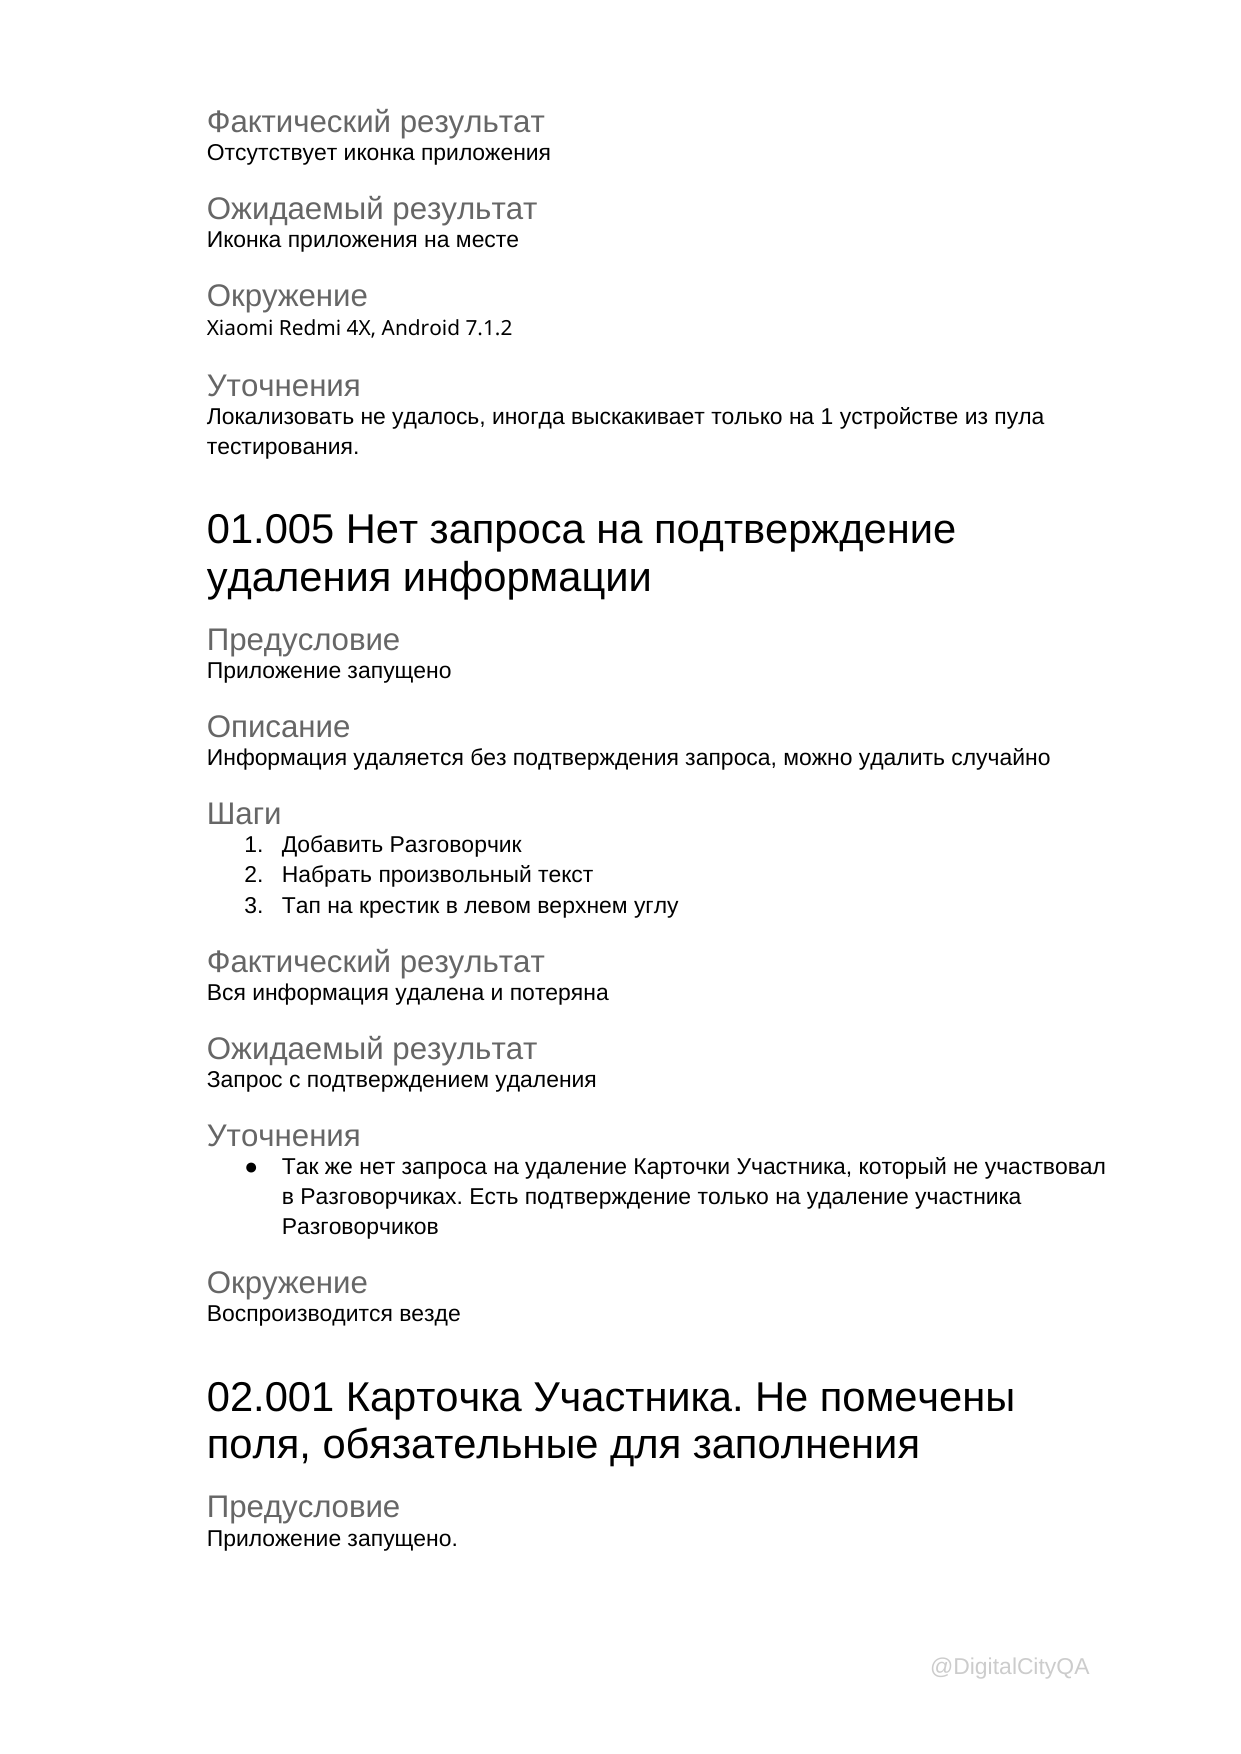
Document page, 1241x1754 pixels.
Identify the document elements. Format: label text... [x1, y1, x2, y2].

text Воспроизводится везде [207, 1300, 1122, 1326]
list Так же нет запроса на удаление Карточки Участника, который не участвовал в Разговорчиках. Есть подтверждение только на удаление участника Разговорчиков [244, 1153, 1122, 1239]
subtitle 02.001 Карточка Участника. Не помечены поля, обязательные для заполнения [207, 1372, 1122, 1468]
subtitle Окружение [207, 277, 1122, 313]
list Тап на крестик в левом верхнем углу [244, 892, 1122, 918]
text Локализовать не удалось, иногда выскакивает только на 1 устройстве из пула тестирования. [207, 403, 1122, 459]
subtitle Предусловие [207, 621, 1122, 657]
text Xiaomi Redmi 4X, Android 7.1.2 [207, 313, 1122, 342]
text Вся информация удалена и потеряна [207, 979, 1122, 1005]
text Иконка приложения на месте [207, 226, 1122, 253]
subtitle Предусловие [207, 1488, 1122, 1524]
list Набрать произвольный текст [244, 861, 1122, 888]
text Приложение запущено. [207, 1524, 1122, 1551]
subtitle Фактический результат [207, 103, 1122, 139]
subtitle 01.005 Нет запроса на подтверждение удаления информации [207, 505, 1122, 601]
subtitle Окружение [207, 1264, 1122, 1300]
subtitle Ожидаемый результат [207, 1030, 1122, 1066]
subtitle Описание [207, 708, 1122, 744]
subtitle Фактический результат [207, 943, 1122, 979]
subtitle Уточнения [207, 1117, 1122, 1153]
text Запрос с подтверждением удаления [207, 1066, 1122, 1092]
list Добавить Разговорчик [244, 831, 1122, 858]
text Информация удаляется без подтверждения запроса, можно удалить случайно [207, 744, 1122, 771]
text Отсутствует иконка приложения [207, 139, 1122, 166]
subtitle Шаги [207, 795, 1122, 831]
text Приложение запущено [207, 657, 1122, 684]
subtitle Уточнения [207, 367, 1122, 403]
subtitle Ожидаемый результат [207, 190, 1122, 226]
